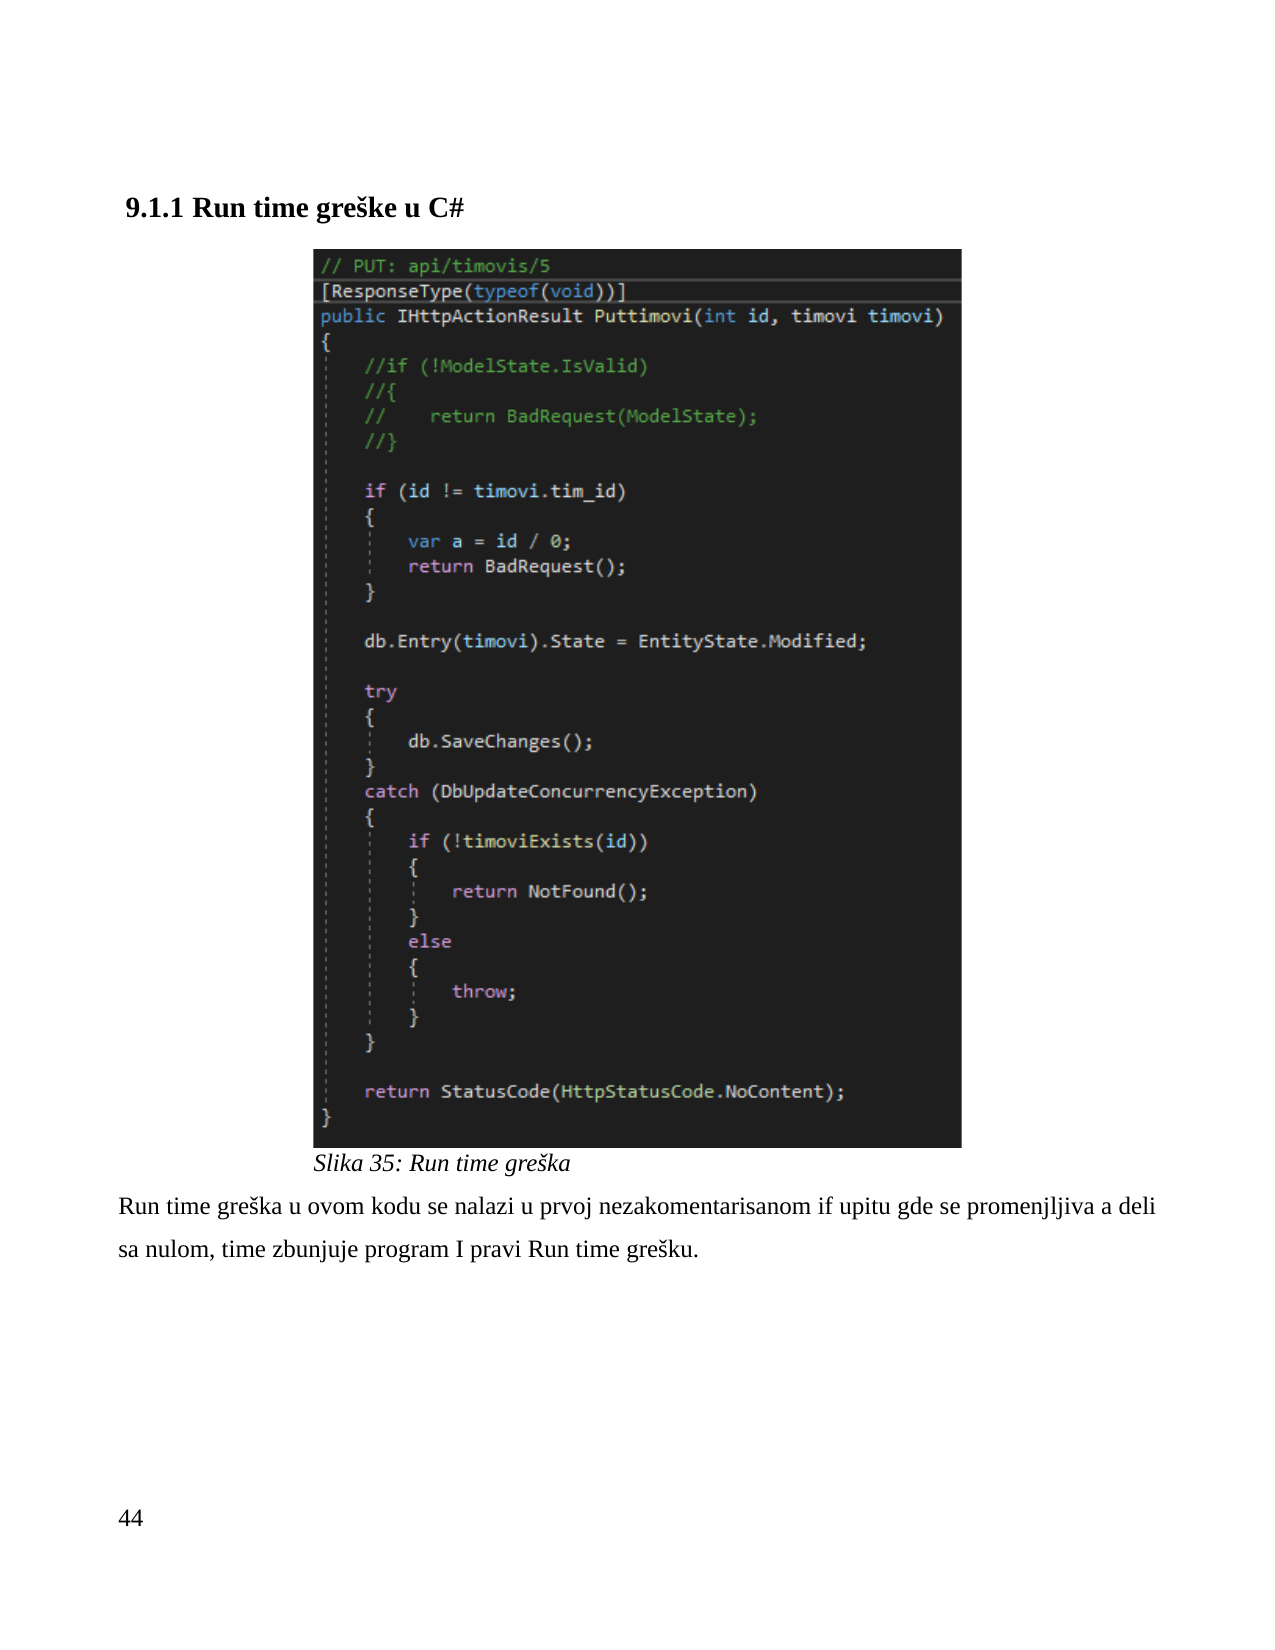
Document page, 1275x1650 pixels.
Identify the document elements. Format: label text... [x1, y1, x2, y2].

subtitle Run time greške u C# [118, 190, 1157, 224]
text Slika 35: Run time greška [313, 1148, 962, 1176]
picture [313, 249, 962, 1148]
text Run time greška u ovom kodu se nalazi u prvoj nezakomentarisanom if upitu gde se promenjljiva a deli sa nulom, time zbunjuje program I pravi Run time grešku. [118, 237, 1157, 1263]
